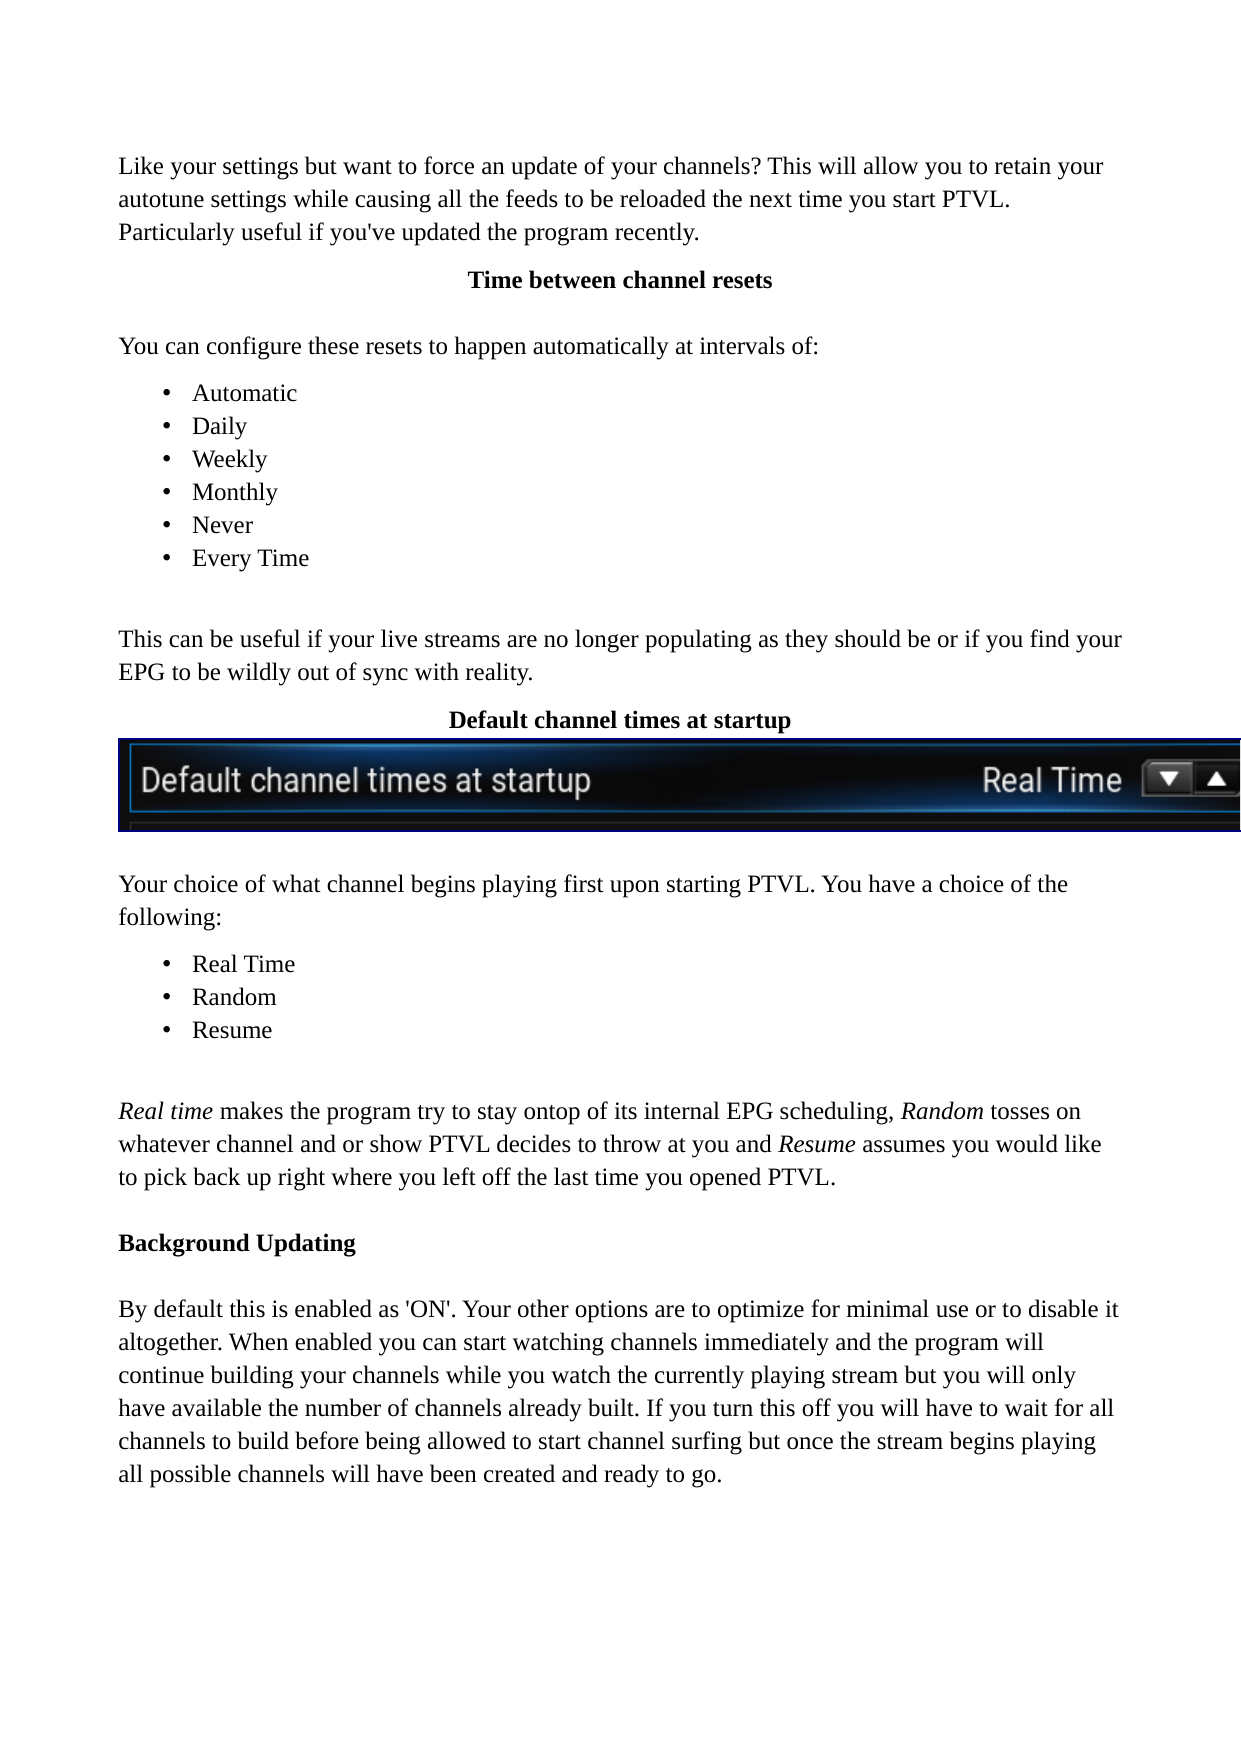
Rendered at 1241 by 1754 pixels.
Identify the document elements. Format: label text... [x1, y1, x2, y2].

text This can be useful if your live streams are no longer populating as they should be or if you find your EPG to be wildly out of sync with reality. [118, 591, 1122, 686]
list Monthly [162, 477, 1122, 506]
text You can configure these resets to happen automatically at intervals of: [118, 298, 1122, 359]
list Never [162, 511, 1122, 539]
picture [120, 740, 1241, 830]
list Weekly [162, 444, 1122, 473]
list Daily [162, 411, 1122, 440]
text Like your settings but want to force an update of your channels? This will allow you to retain your autotune settings while causing all the feeds to be reloaded the next time you start PTVL. Particularly useful if you've updated the program recently. [118, 118, 1122, 246]
text Time between channel resets [118, 265, 1122, 293]
text Real time makes the program try to stay ontop of its internal EPG scheduling, Random tosses on whatever channel and or show PTVL decides to throw at you and Resume assumes you would like to pick back up right where you left off the last time you opened PTVL. Background Updating By default this is enabled as 'ON'. Your other options are to optimize for minimal use or to disable it altogether. When enabled you can start watching channels immediately and the program will continue building your channels while you watch the currently playing stream but you will only have available the number of channels already built. If you turn this off you will have to wait for all channels to build before being allowed to start channel surfing but once the stream begins playing all possible channels will have been created and ready to go. [118, 1063, 1122, 1488]
list Every Time [162, 543, 1122, 572]
list Automatic [162, 378, 1122, 407]
list Real Time [162, 949, 1122, 978]
list Random [162, 982, 1122, 1011]
text Default channel times at startup [118, 705, 1122, 738]
list Resume [162, 1016, 1122, 1044]
text Your choice of what channel begins playing first upon starting PTVL. You have a choice of the following: [118, 836, 1122, 931]
